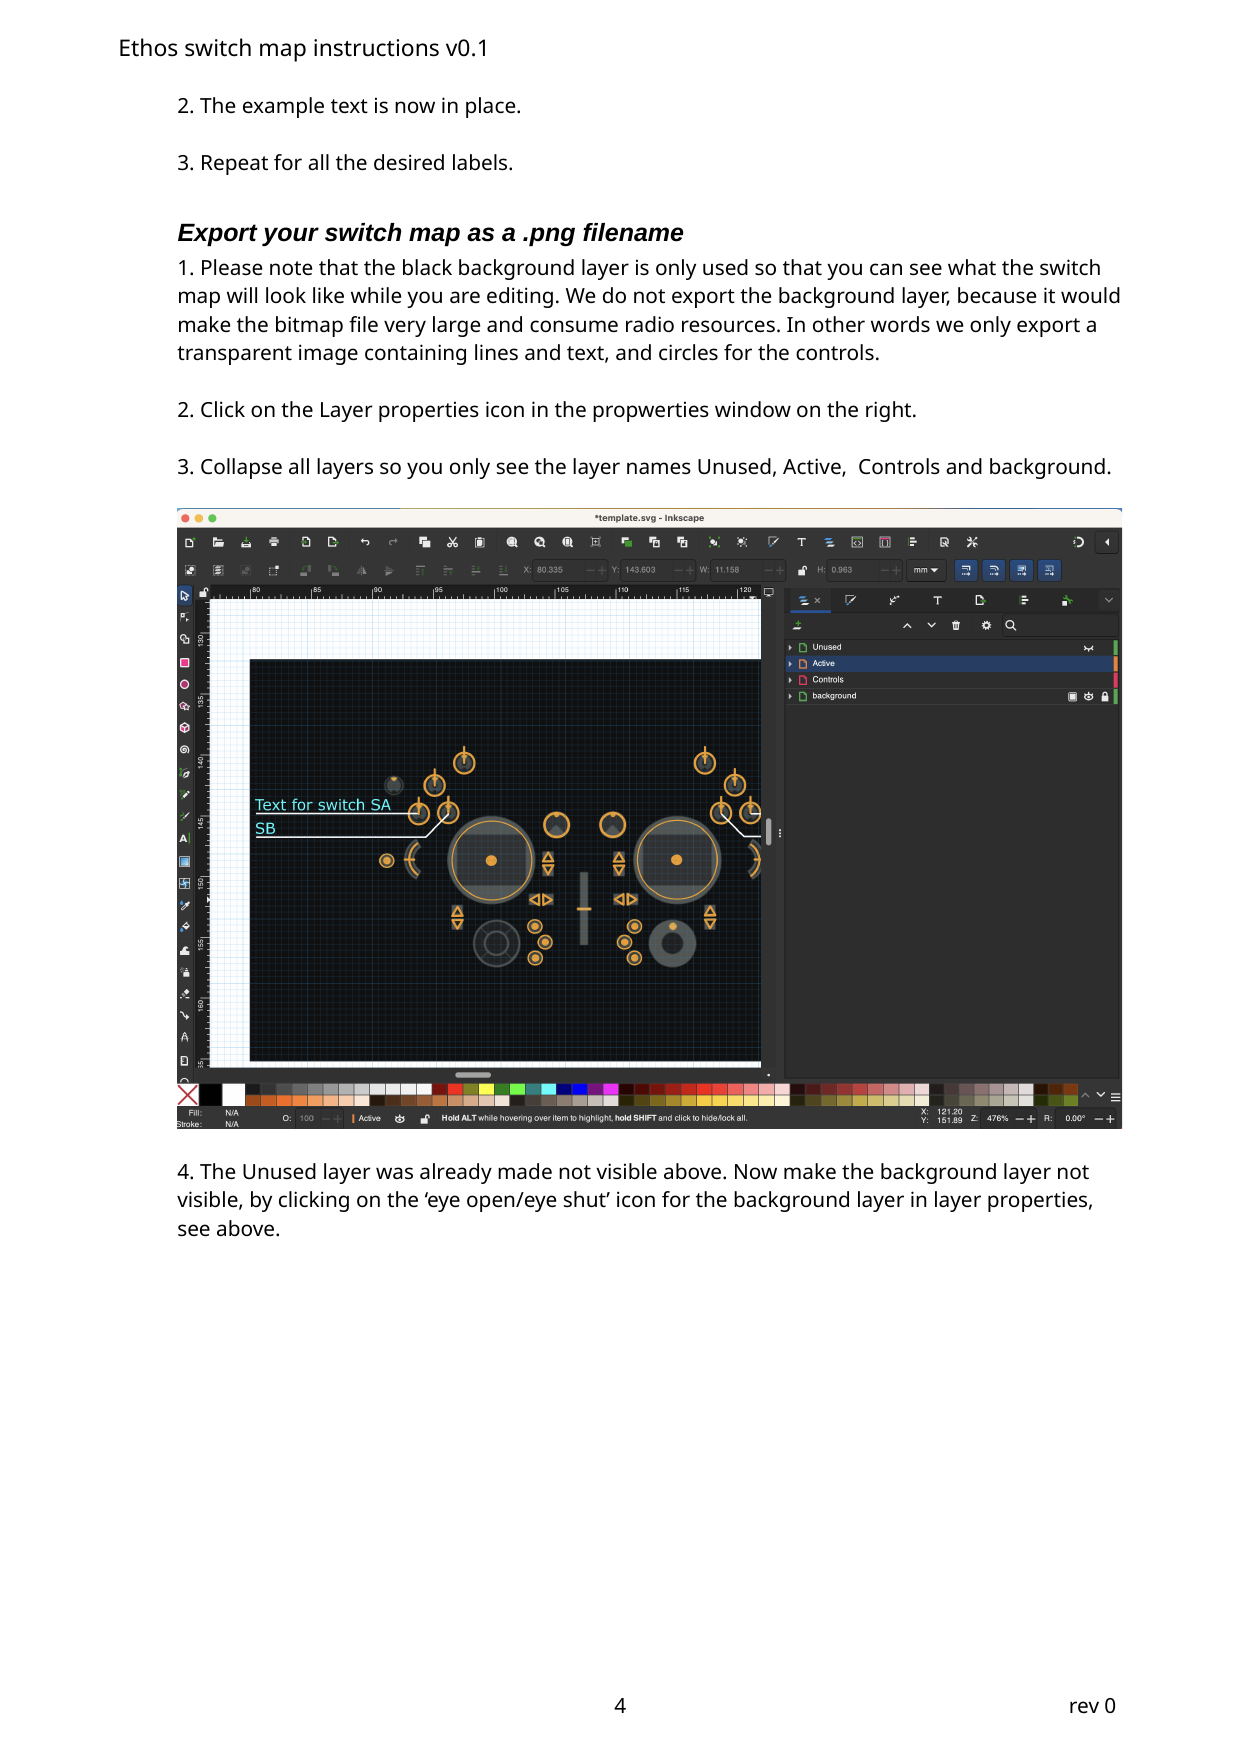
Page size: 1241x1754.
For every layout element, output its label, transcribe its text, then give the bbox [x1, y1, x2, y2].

subtitle Export your switch map as a .png filename [177, 218, 1122, 247]
text 4. The Unused layer was already made not visible above. Now make the background layer not visible, by clicking on the ‘eye open/eye shut’ icon for the background layer in layer properties, see above. [177, 1157, 1122, 1242]
text 2. The example text is now in place. [177, 92, 1122, 120]
picture [177, 508, 1123, 1129]
text 1. Please note that the black background layer is only used so that you can see what the switch map will look like while you are editing. We do not export the background layer, because it would make the bitmap file very large and consume radio resources. In other words we only export a transparent image containing lines and text, and circles for the controls. [177, 253, 1122, 367]
text 3. Repeat for all the desired labels. [177, 148, 1122, 177]
text 3. Collapse all layers so you only see the layer names Unused, Active, Controls and background. [177, 452, 1122, 480]
text 2. Click on the Layer properties icon in the propwerties window on the right. [177, 395, 1122, 423]
